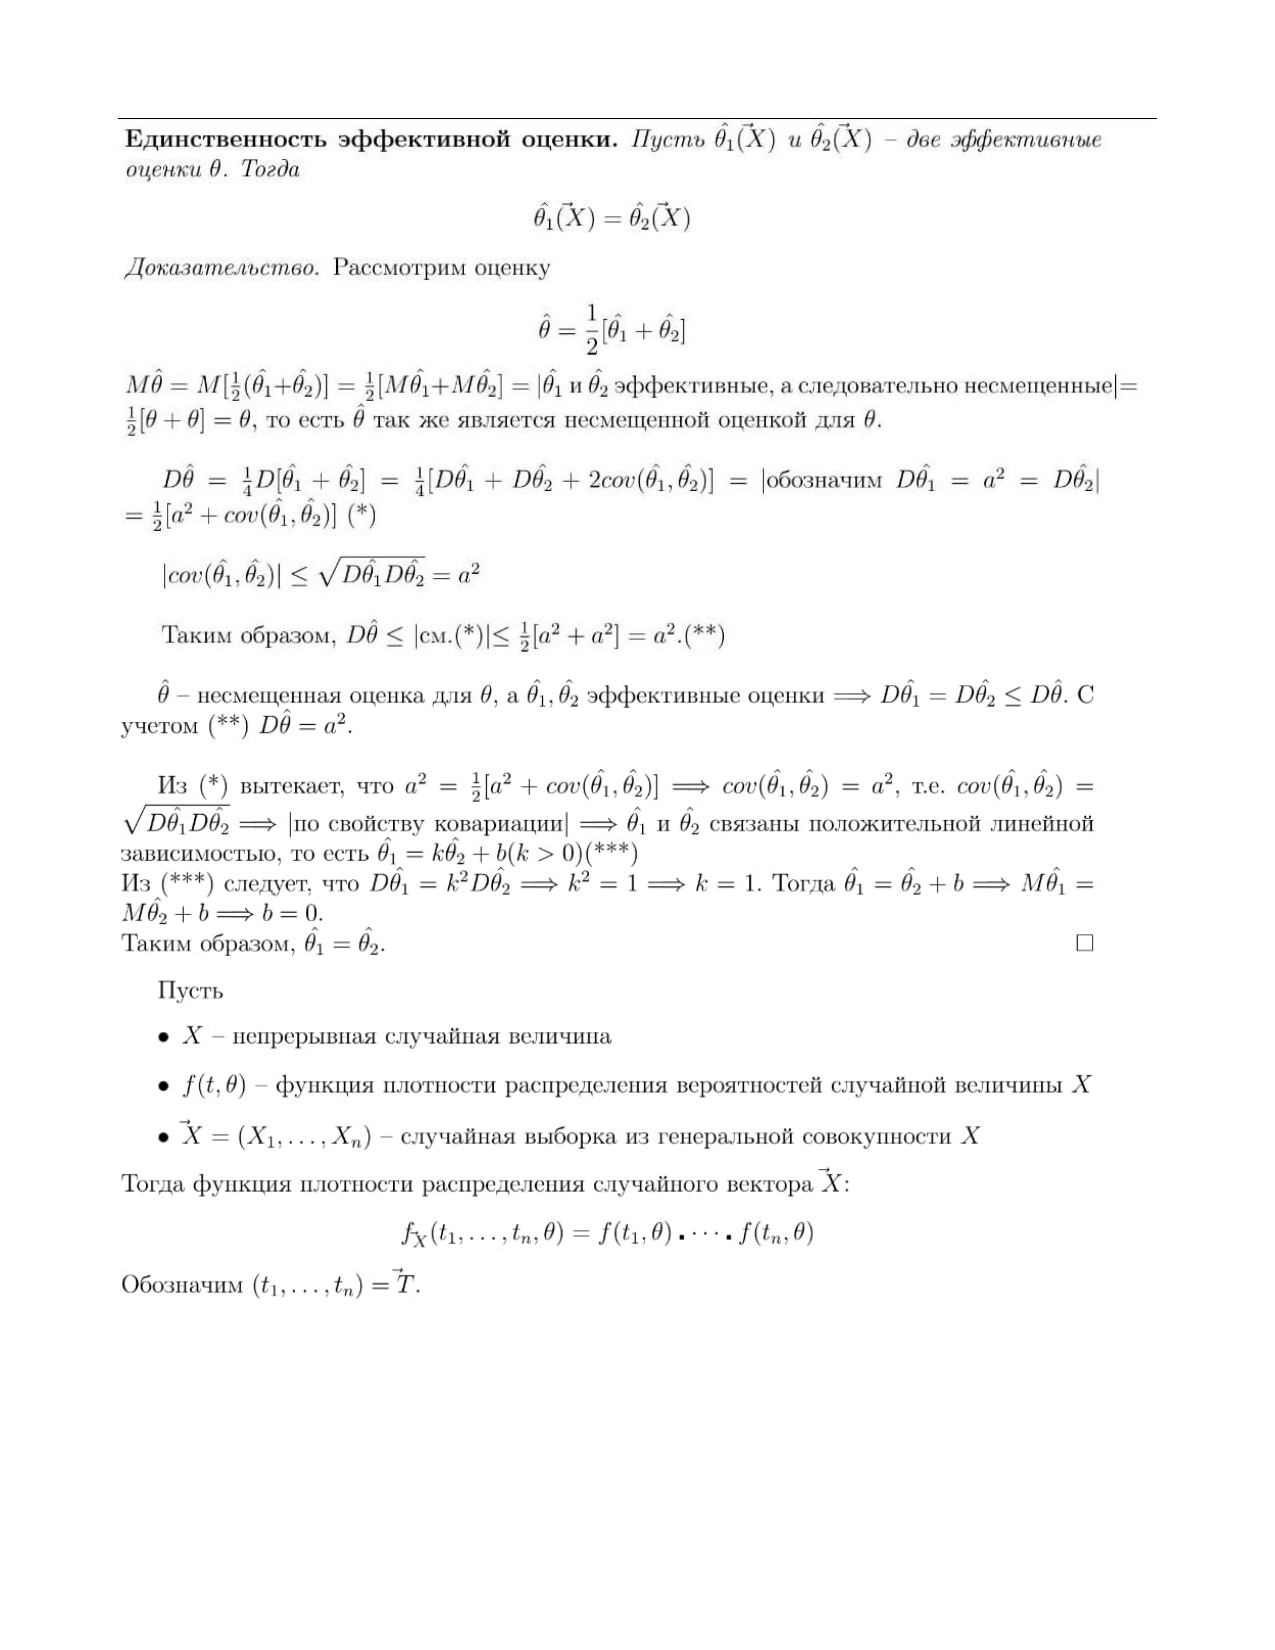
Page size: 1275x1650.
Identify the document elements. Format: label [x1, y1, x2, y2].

picture [96, 671, 1136, 1310]
picture [118, 118, 1157, 656]
